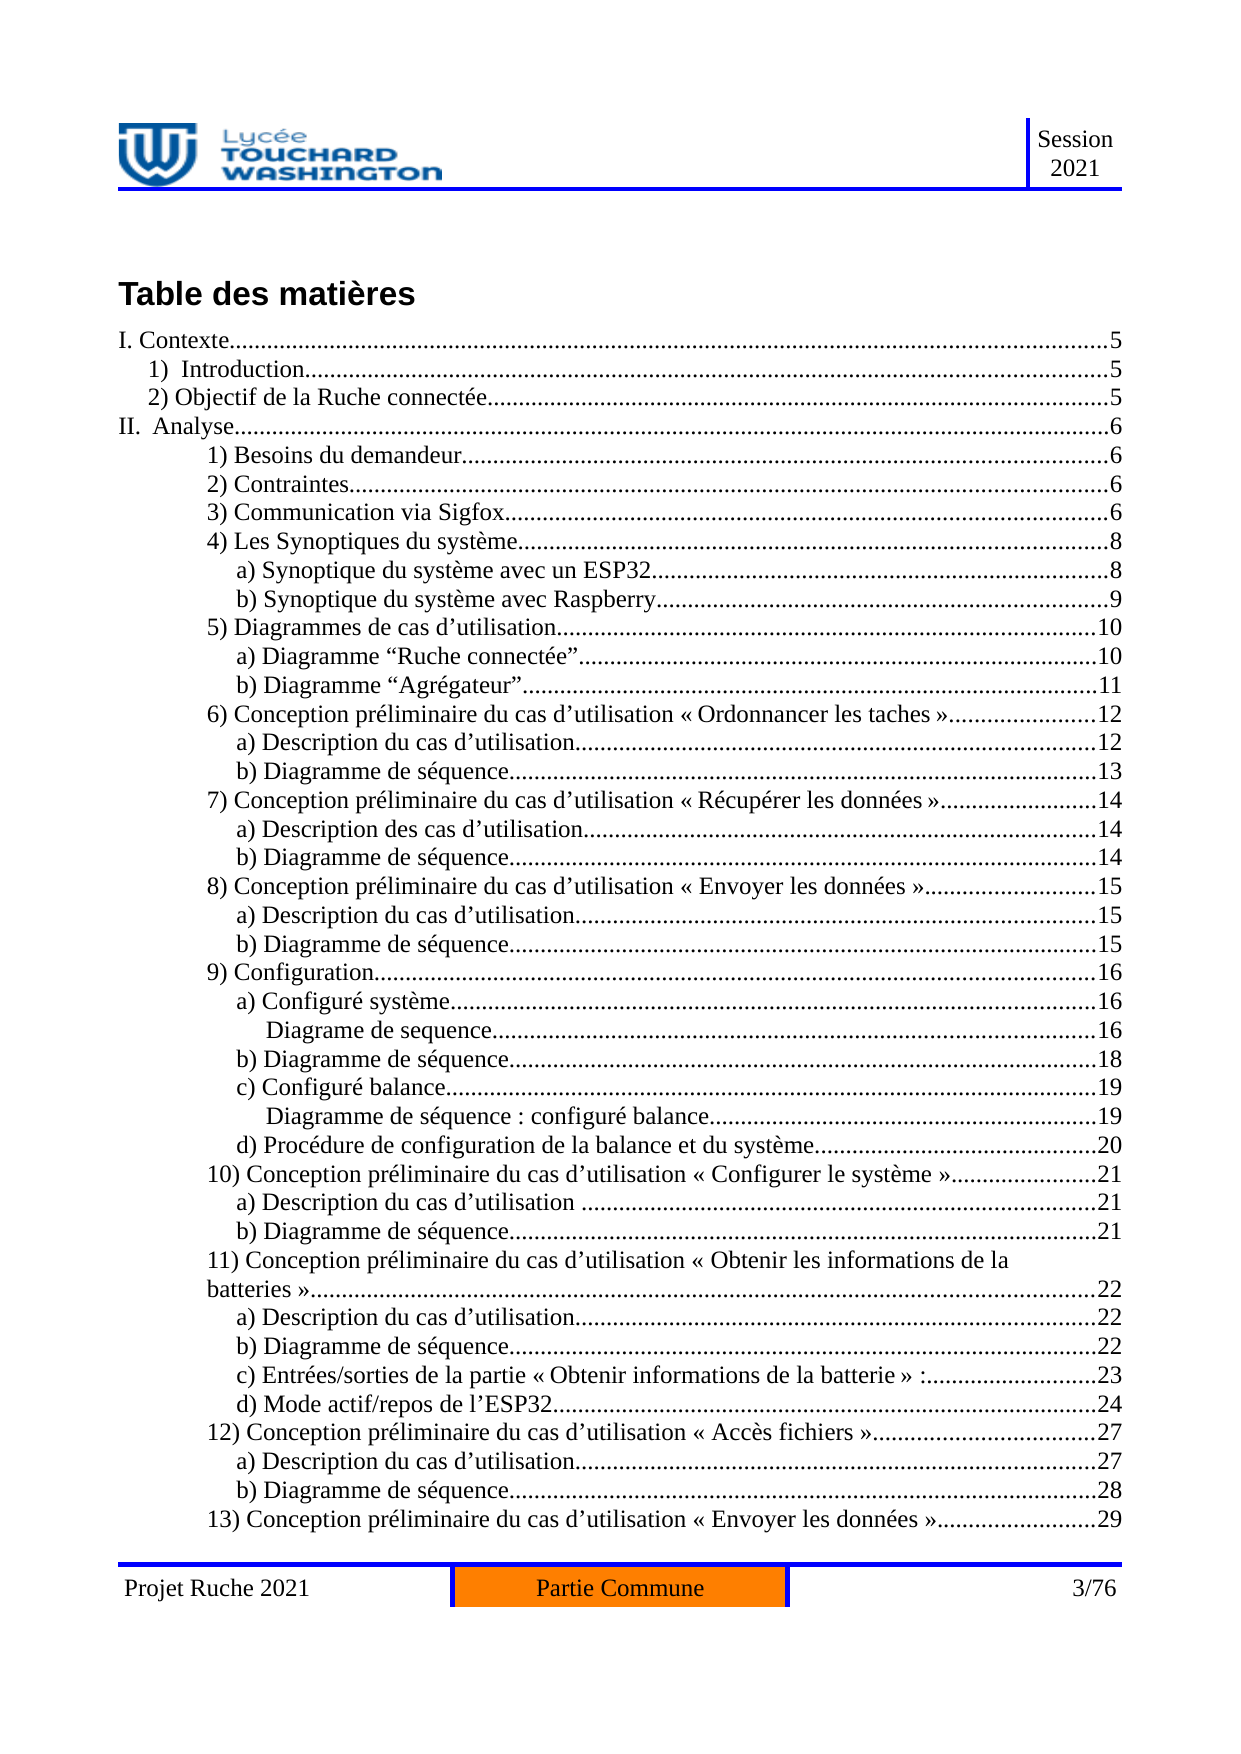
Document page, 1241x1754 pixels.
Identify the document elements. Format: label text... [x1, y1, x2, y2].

text b) Diagramme de séquence 14 [236, 842, 1122, 871]
text 5) Diagrammes de cas d’utilisation 10 [207, 612, 1122, 641]
text 3) Communication via Sigfox 6 [207, 497, 1122, 526]
text 4) Les Synoptiques du système 8 [207, 526, 1122, 555]
text Diagrame de sequence 16 [266, 1015, 1122, 1044]
text a) Synoptique du système avec un ESP32 8 [236, 555, 1122, 584]
text b) Diagramme de séquence 21 [236, 1216, 1122, 1245]
text a) Description du cas d’utilisation 15 [236, 900, 1122, 929]
text b) Diagramme de séquence 28 [236, 1475, 1122, 1504]
text II. Analyse 6 [118, 411, 1122, 440]
text a) Description des cas d’utilisation 14 [236, 814, 1122, 842]
text 7) Conception préliminaire du cas d’utilisation « Récupérer les données » 14 [207, 785, 1122, 814]
text c) Configuré balance 19 [236, 1072, 1122, 1101]
text 6) Conception préliminaire du cas d’utilisation « Ordonnancer les taches » 12 [207, 699, 1122, 727]
text b) Diagramme de séquence 15 [236, 929, 1122, 957]
text 9) Configuration 16 [207, 957, 1122, 986]
text 13) Conception préliminaire du cas d’utilisation « Envoyer les données ». 29 [207, 1504, 1122, 1532]
text b) Diagramme “Agrégateur” 11 [236, 670, 1122, 699]
text a) Description du cas d’utilisation 21 [236, 1187, 1122, 1216]
text c) Entrées/sorties de la partie « Obtenir informations de la batterie » : 23 [236, 1360, 1122, 1389]
text 8) Conception préliminaire du cas d’utilisation « Envoyer les données ». 15 [207, 871, 1122, 900]
text I. Contexte 5 [118, 325, 1122, 354]
text 10) Conception préliminaire du cas d’utilisation « Configurer le système ». 21 [207, 1159, 1122, 1187]
text 12) Conception préliminaire du cas d’utilisation « Accès fichiers » 27 [207, 1417, 1122, 1446]
text b) Synoptique du système avec Raspberry 9 [236, 584, 1122, 612]
picture [118, 123, 442, 187]
text 2) Contraintes 6 [207, 469, 1122, 497]
text d) Mode actif/repos de l’ESP32 24 [236, 1389, 1122, 1417]
text b) Diagramme de séquence 22 [236, 1331, 1122, 1360]
text a) Description du cas d’utilisation 22 [236, 1302, 1122, 1331]
text a) Description du cas d’utilisation 27 [236, 1446, 1122, 1475]
text 2) Objectif de la Ruche connectée 5 [148, 382, 1122, 411]
subtitle Table des matières [118, 274, 1122, 312]
text a) Configuré système 16 [236, 986, 1122, 1015]
text b) Diagramme de séquence 13 [236, 756, 1122, 785]
text d) Procédure de configuration de la balance et du système. 20 [236, 1130, 1122, 1159]
text 1) Introduction 5 [148, 354, 1122, 382]
text b) Diagramme de séquence 18 [236, 1044, 1122, 1072]
text a) Description du cas d’utilisation 12 [236, 727, 1122, 756]
text Diagramme de séquence : configuré balance 19 [266, 1101, 1122, 1130]
text 11) Conception préliminaire du cas d’utilisation « Obtenir les informations de la batteries ». 22 [207, 1245, 1122, 1302]
text 1) Besoins du demandeur 6 [207, 440, 1122, 469]
text a) Diagramme “Ruche connectée” 10 [236, 641, 1122, 670]
